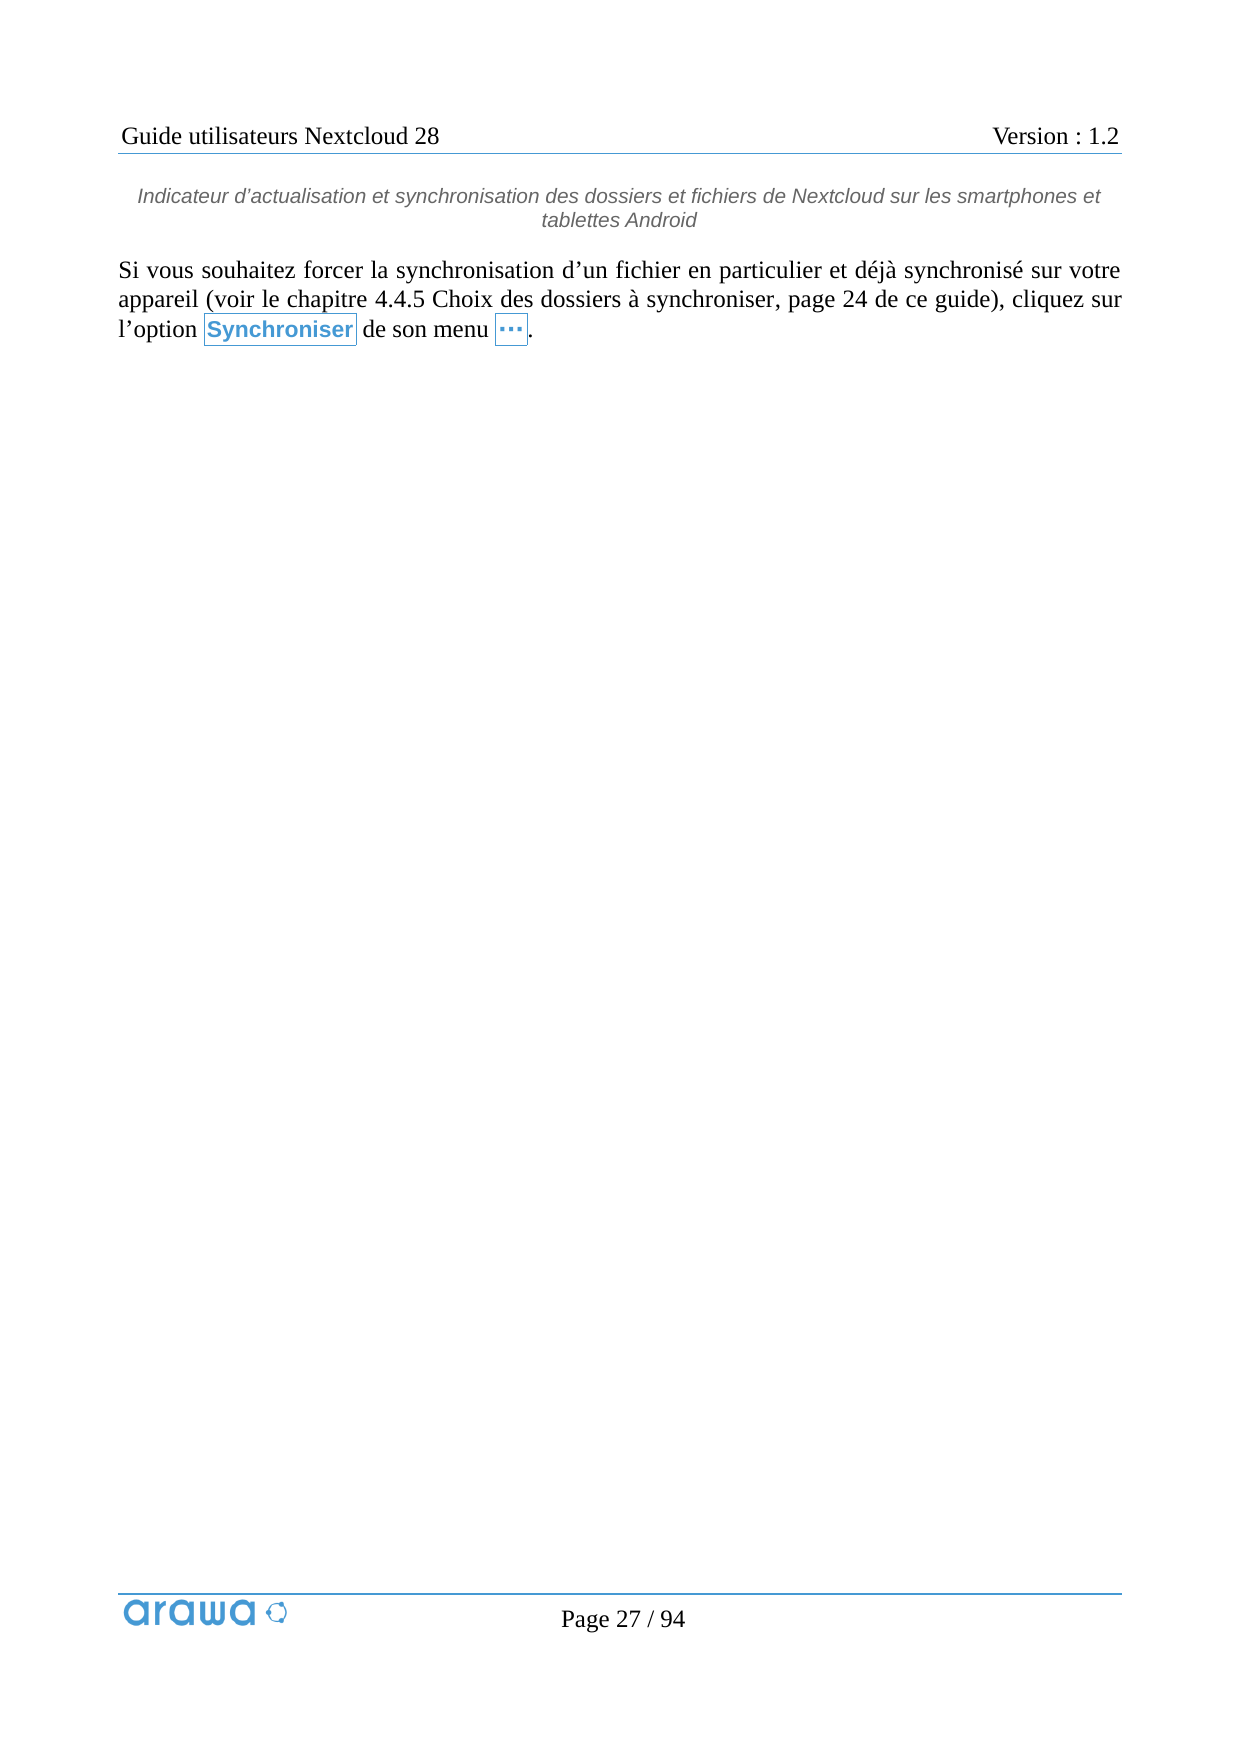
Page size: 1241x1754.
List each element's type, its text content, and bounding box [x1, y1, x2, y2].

picture [121, 1597, 290, 1628]
text Indicateur d’actualisation et synchronisation des dossiers et fichiers de Nextcloud sur les smartphones et tablettes Android [118, 184, 1122, 232]
text Si vous souhaitez forcer la synchronisation d’un fichier en particulier et déjà synchronisé sur votre appareil (voir le chapitre 4.4.5 Choix des dossiers à synchroniser, page 24 de ce guide), cliquez sur l’option Synchroniser de son menu ⋅⋅⋅. [118, 255, 1122, 345]
